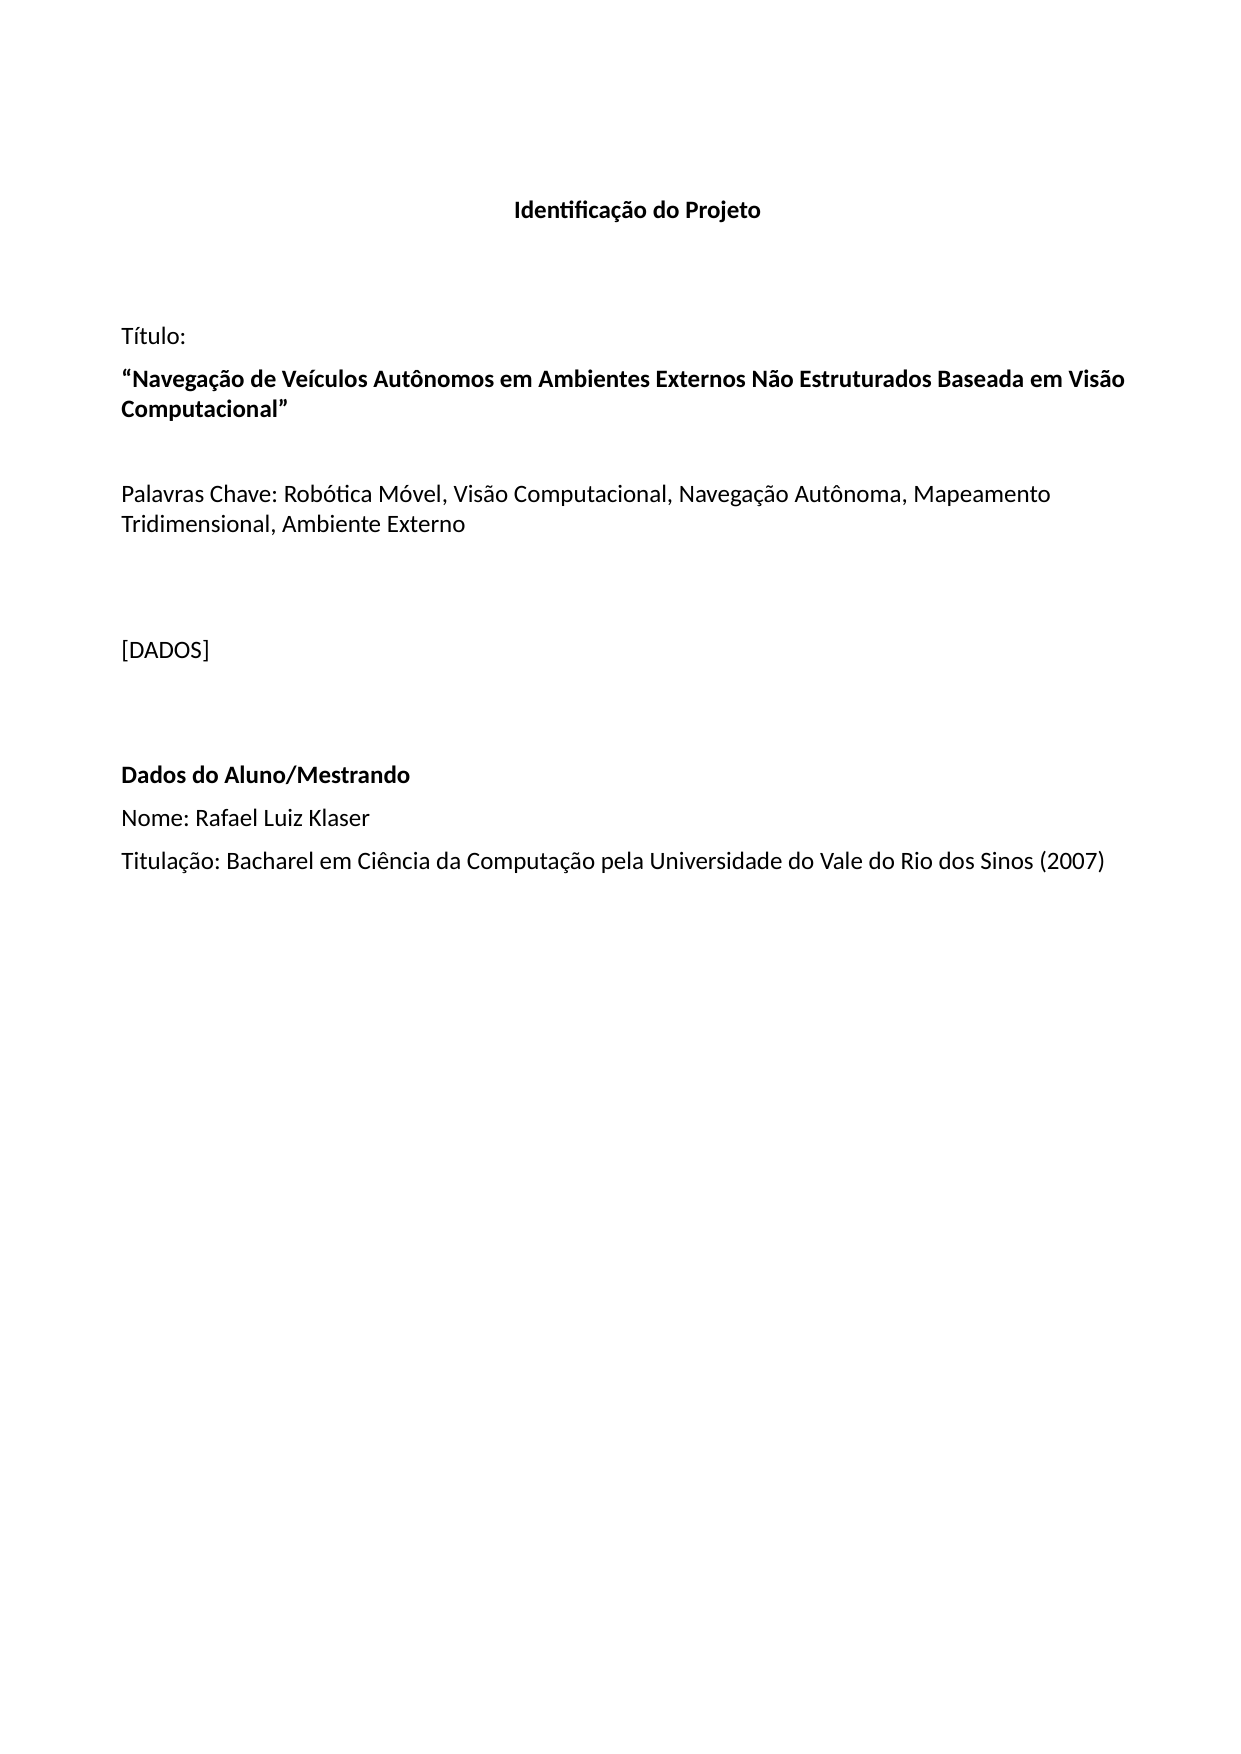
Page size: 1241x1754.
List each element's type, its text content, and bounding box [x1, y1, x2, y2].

text Dados do Aluno/Mestrando [121, 759, 1154, 790]
text Identificação do Projeto [121, 194, 1154, 225]
text Nome: Rafael Luiz Klaser [121, 802, 1154, 833]
text “Navegação de Veículos Autônomos em Ambientes Externos Não Estruturados Baseada em Visão Computacional” [121, 363, 1154, 424]
text Título: [121, 320, 1154, 351]
text Palavras Chave: Robótica Móvel, Visão Computacional, Navegação Autônoma, Mapeamento Tridimensional, Ambiente Externo [121, 478, 1154, 539]
text Titulação: Bacharel em Ciência da Computação pela Universidade do Vale do Rio dos Sinos (2007) [121, 845, 1154, 876]
text [DADOS] [121, 634, 1154, 664]
